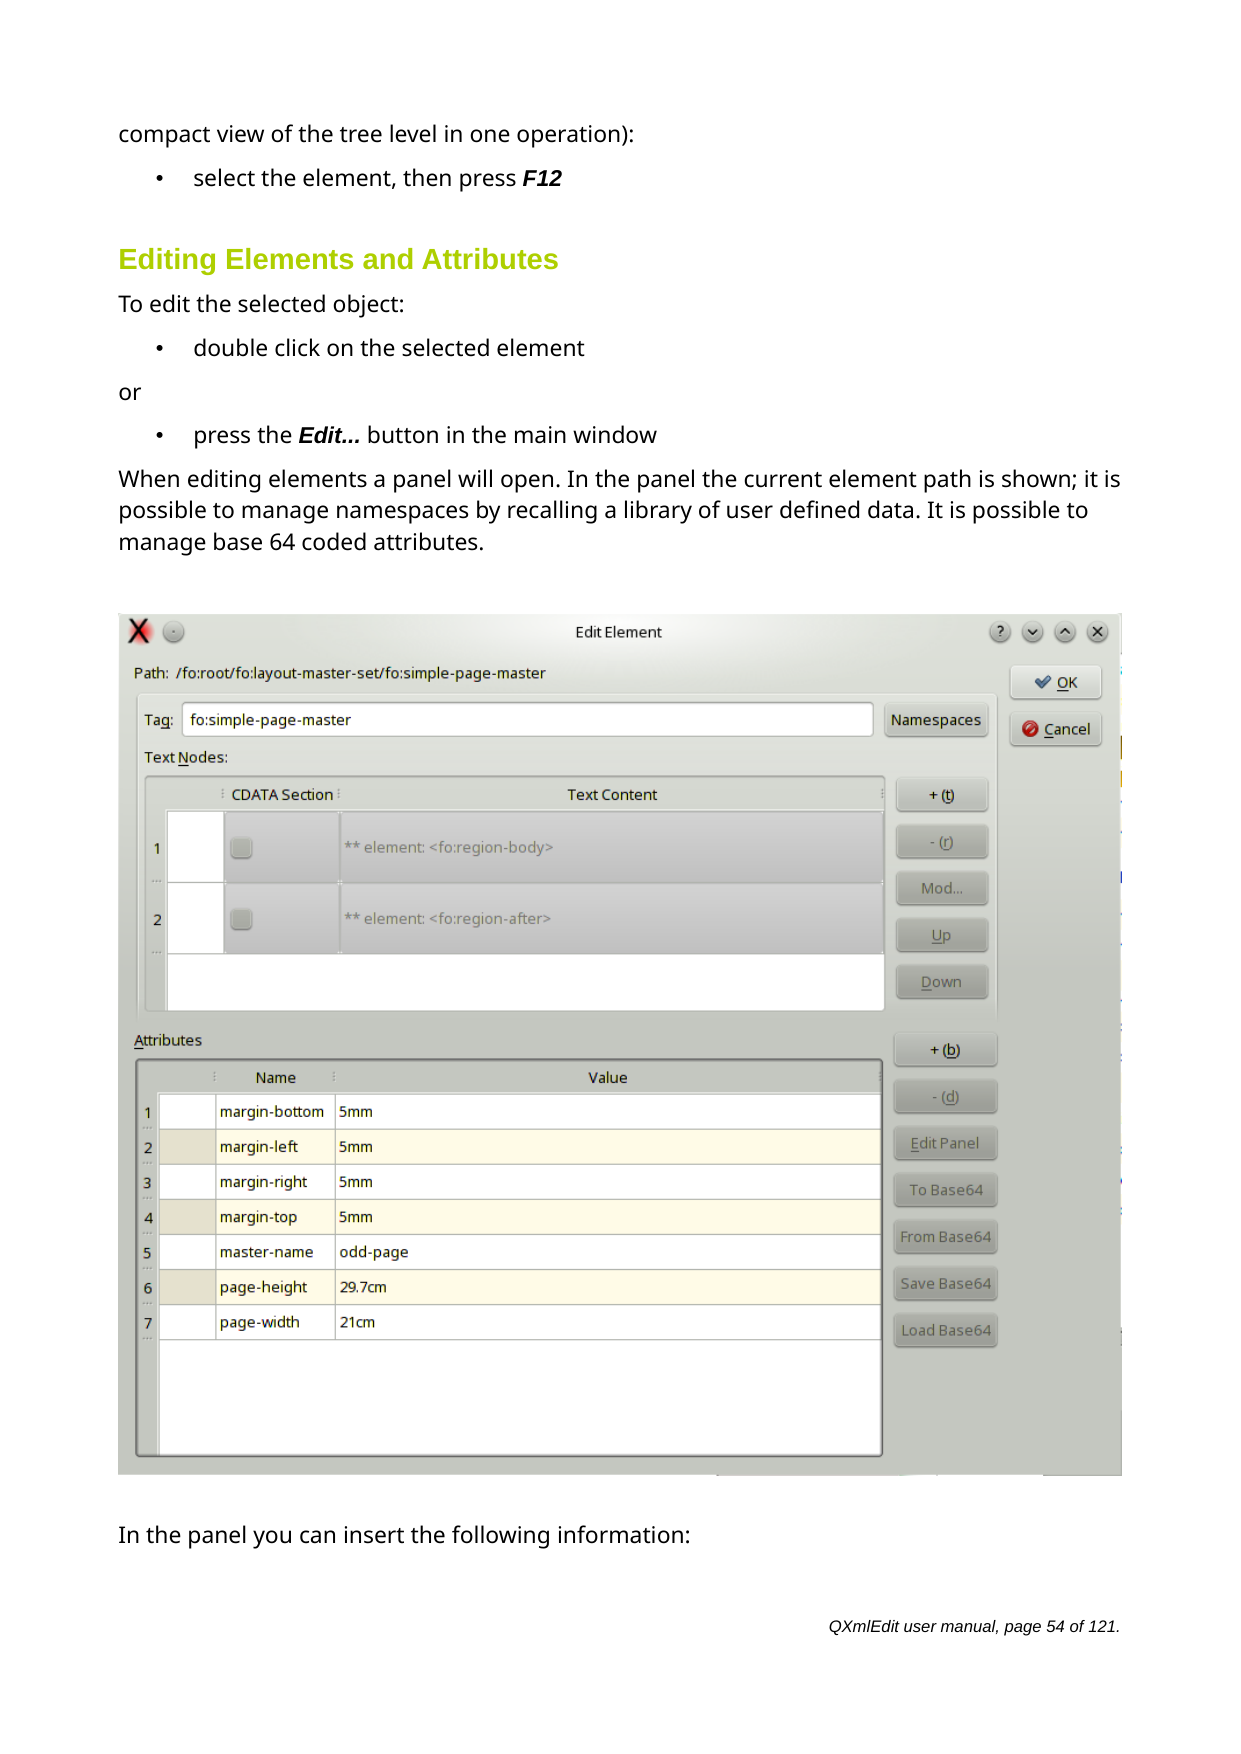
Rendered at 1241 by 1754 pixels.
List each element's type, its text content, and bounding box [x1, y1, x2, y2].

subtitle Editing Elements and Attributes [118, 242, 1122, 276]
text In the panel you can insert the following information: [118, 1519, 1122, 1550]
text When editing elements a panel will open. In the panel the current element path is shown; it is possible to manage namespaces by recalling a library of user defined data. It is possible to manage base 64 coded attributes. [118, 463, 1122, 557]
text To edit the selected object: [118, 288, 1122, 319]
list double click on the selected element [156, 332, 1122, 363]
list press the Edit... button in the main window [156, 419, 1122, 451]
list select the element, then press F12 [156, 162, 1122, 193]
picture [118, 613, 1122, 1476]
text compact view of the tree level in one operation): [118, 118, 1122, 149]
text or [118, 376, 1122, 407]
